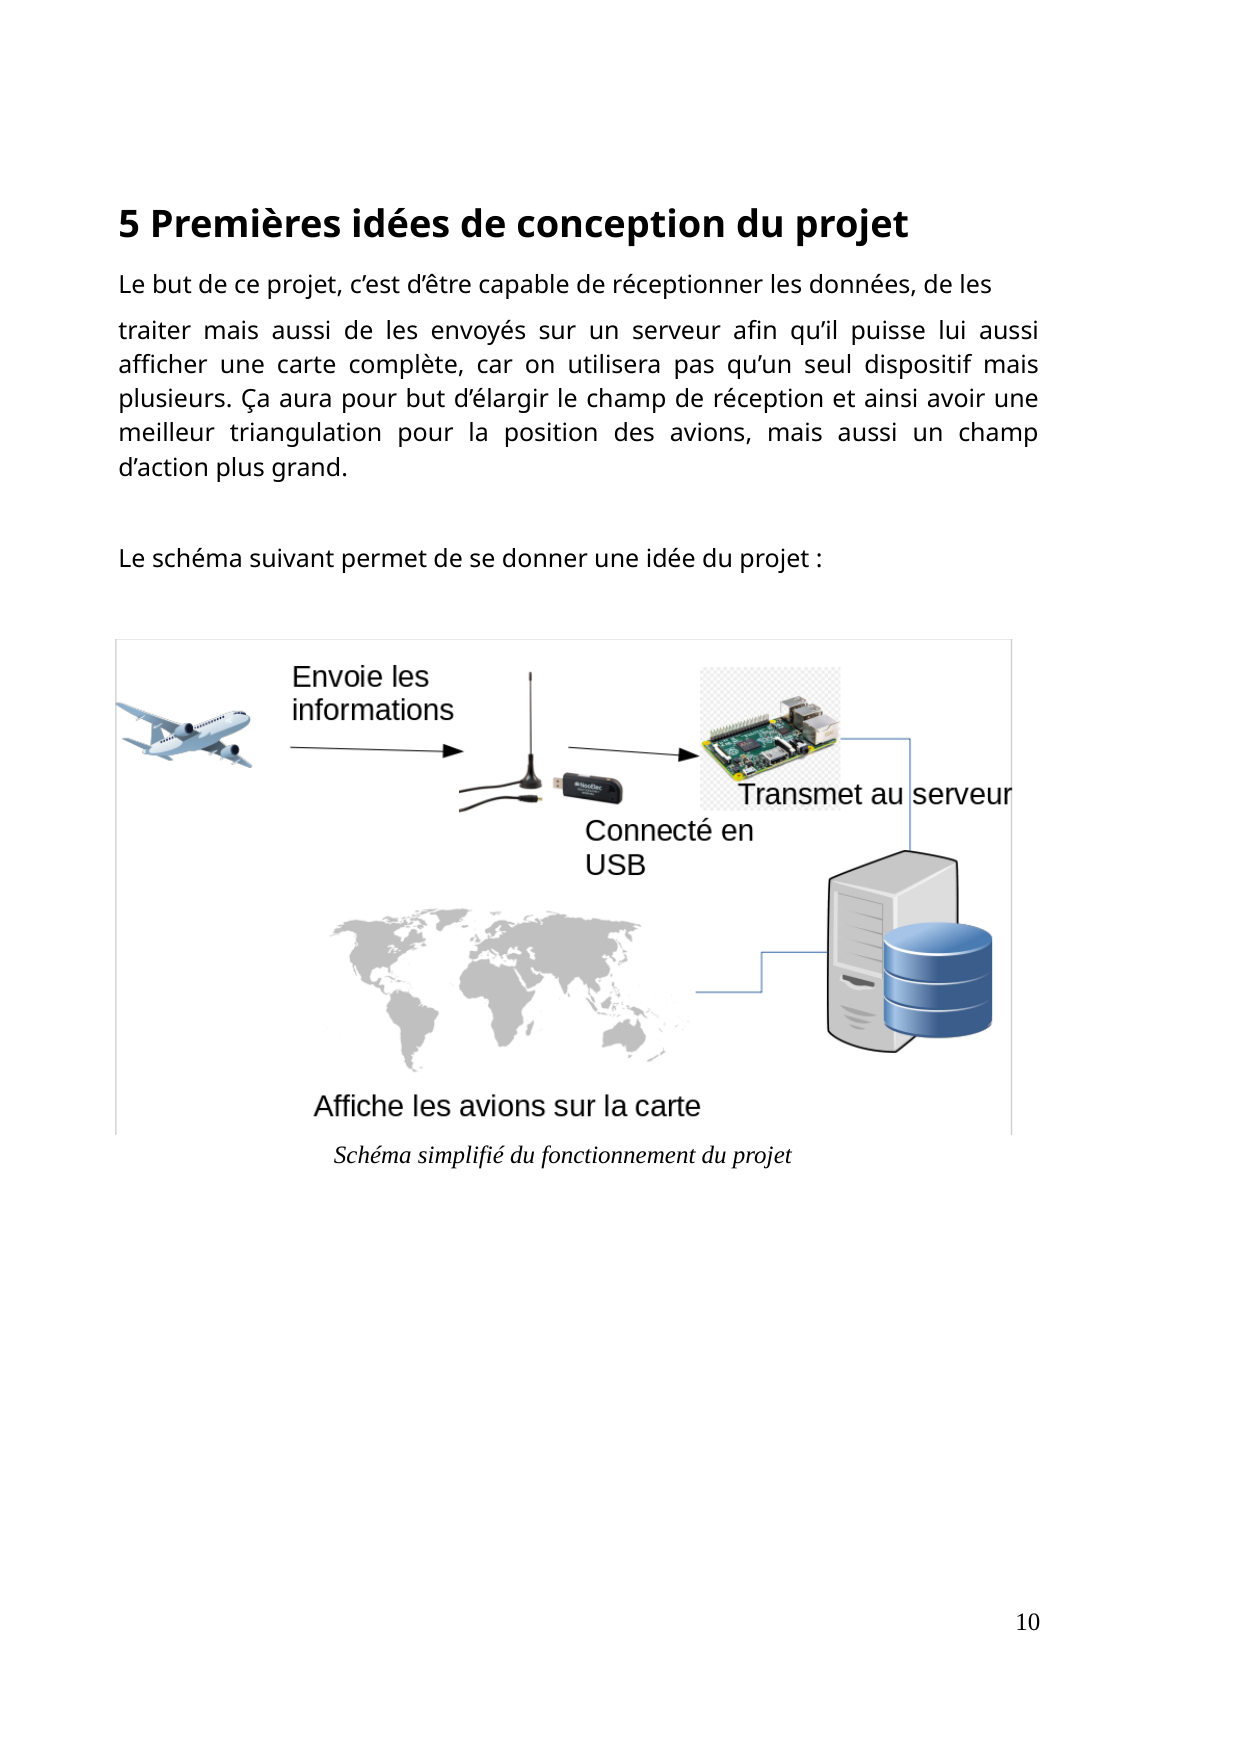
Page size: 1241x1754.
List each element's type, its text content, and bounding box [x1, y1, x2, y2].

subtitle 5 Premières idées de conception du projet [118, 197, 1040, 248]
text Le schéma suivant permet de se donner une idée du projet : [118, 541, 1040, 575]
text Schéma simplifié du fonctionnement du projet [114, 1135, 1013, 1168]
picture [114, 639, 1014, 1135]
text traiter mais aussi de les envoyés sur un serveur afin qu’il puisse lui aussi afficher une carte complète, car on utilisera pas qu’un seul dispositif mais plusieurs. Ça aura pour but d’élargir le champ de réception et ainsi avoir une meilleur triangulation pour la position des avions, mais aussi un champ d’action plus grand. [118, 313, 1040, 483]
text Le but de ce projet, c’est d’être capable de réceptionner les données, de les [118, 267, 1040, 301]
